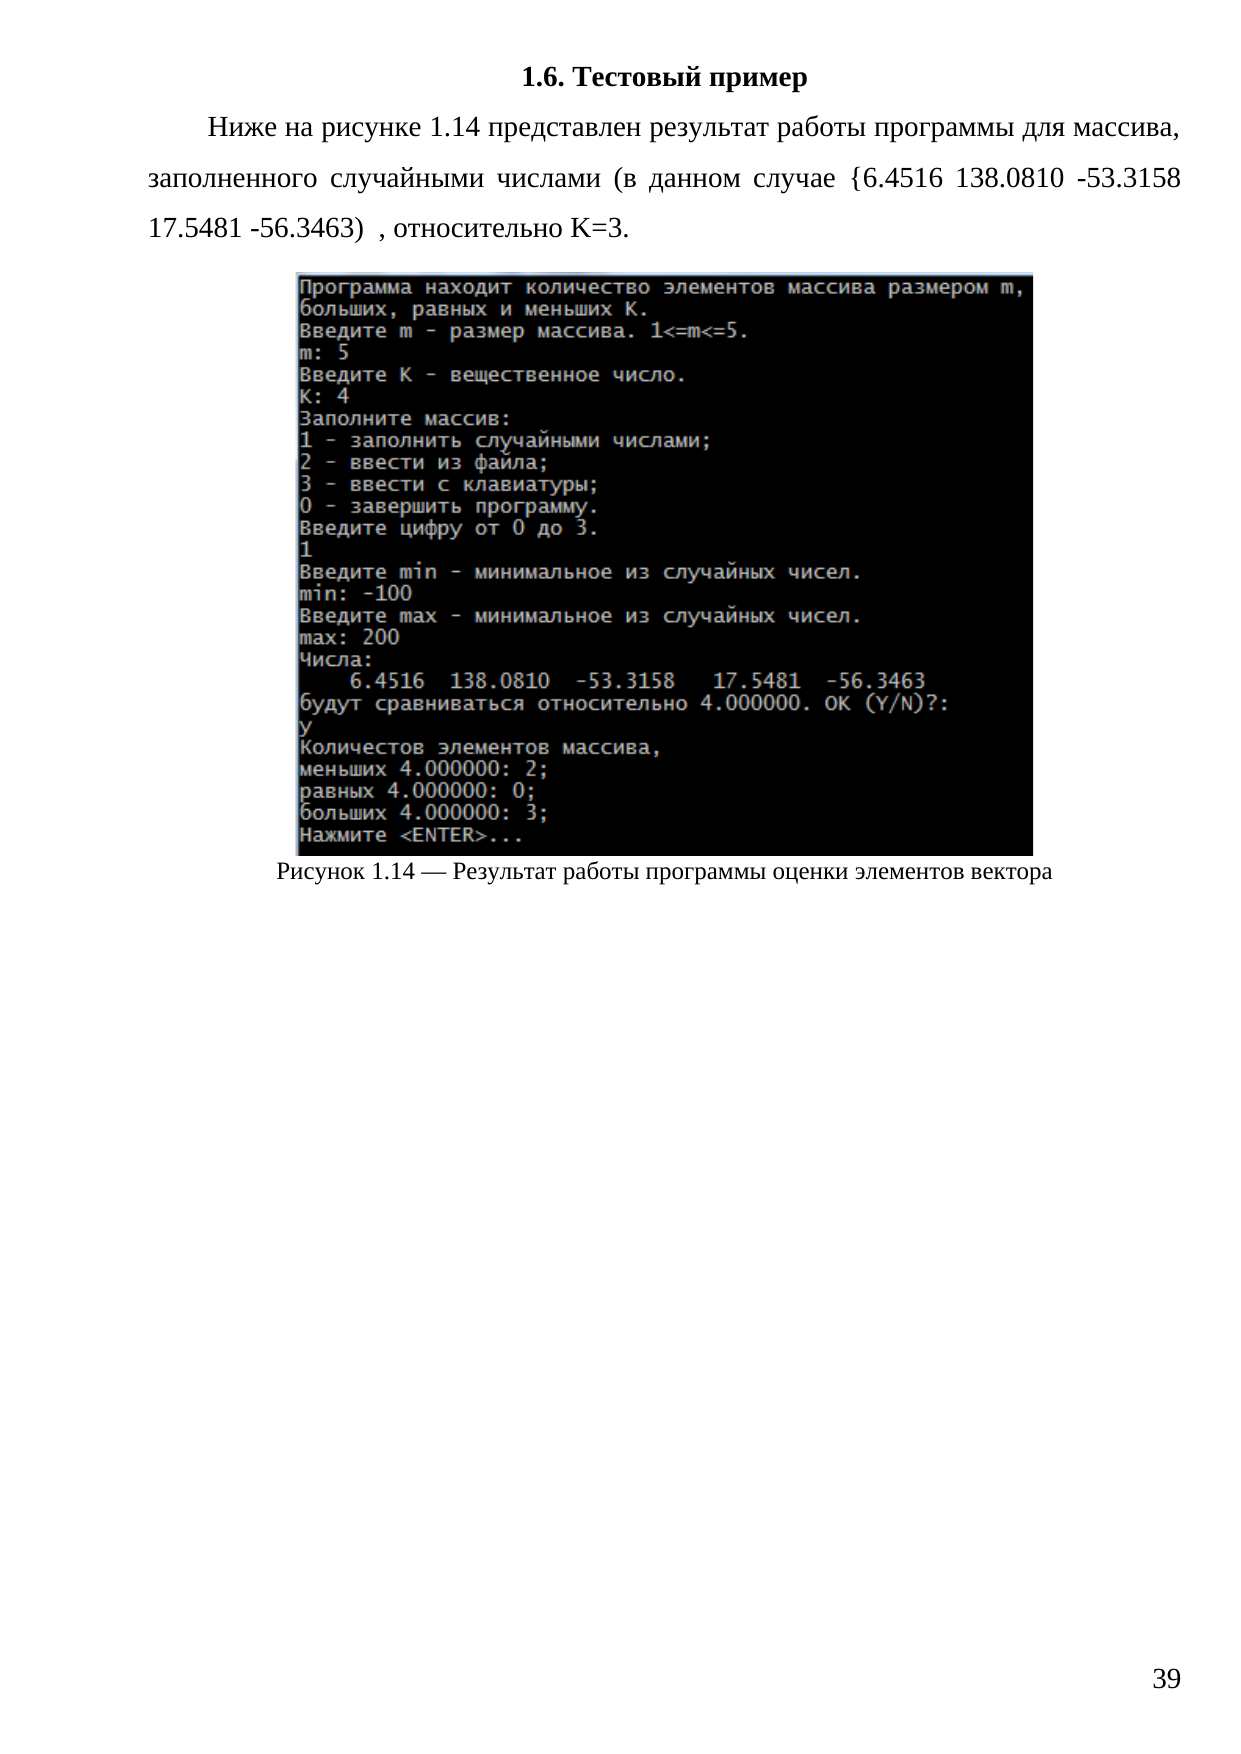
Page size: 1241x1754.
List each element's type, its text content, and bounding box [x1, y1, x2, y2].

subtitle 1.6. Тестовый пример [207, 59, 1122, 93]
text Рисунок 1.14 — Результат работы программы оценки элементов вектора [148, 856, 1181, 884]
picture [295, 272, 1034, 856]
text Ниже на рисунке 1.14 представлен результат работы программы для массива, заполненного случайными числами (в данном случае {6.4516 138.0810 -53.3158 17.5481 -56.3463) , относительно K=3. [148, 109, 1181, 243]
